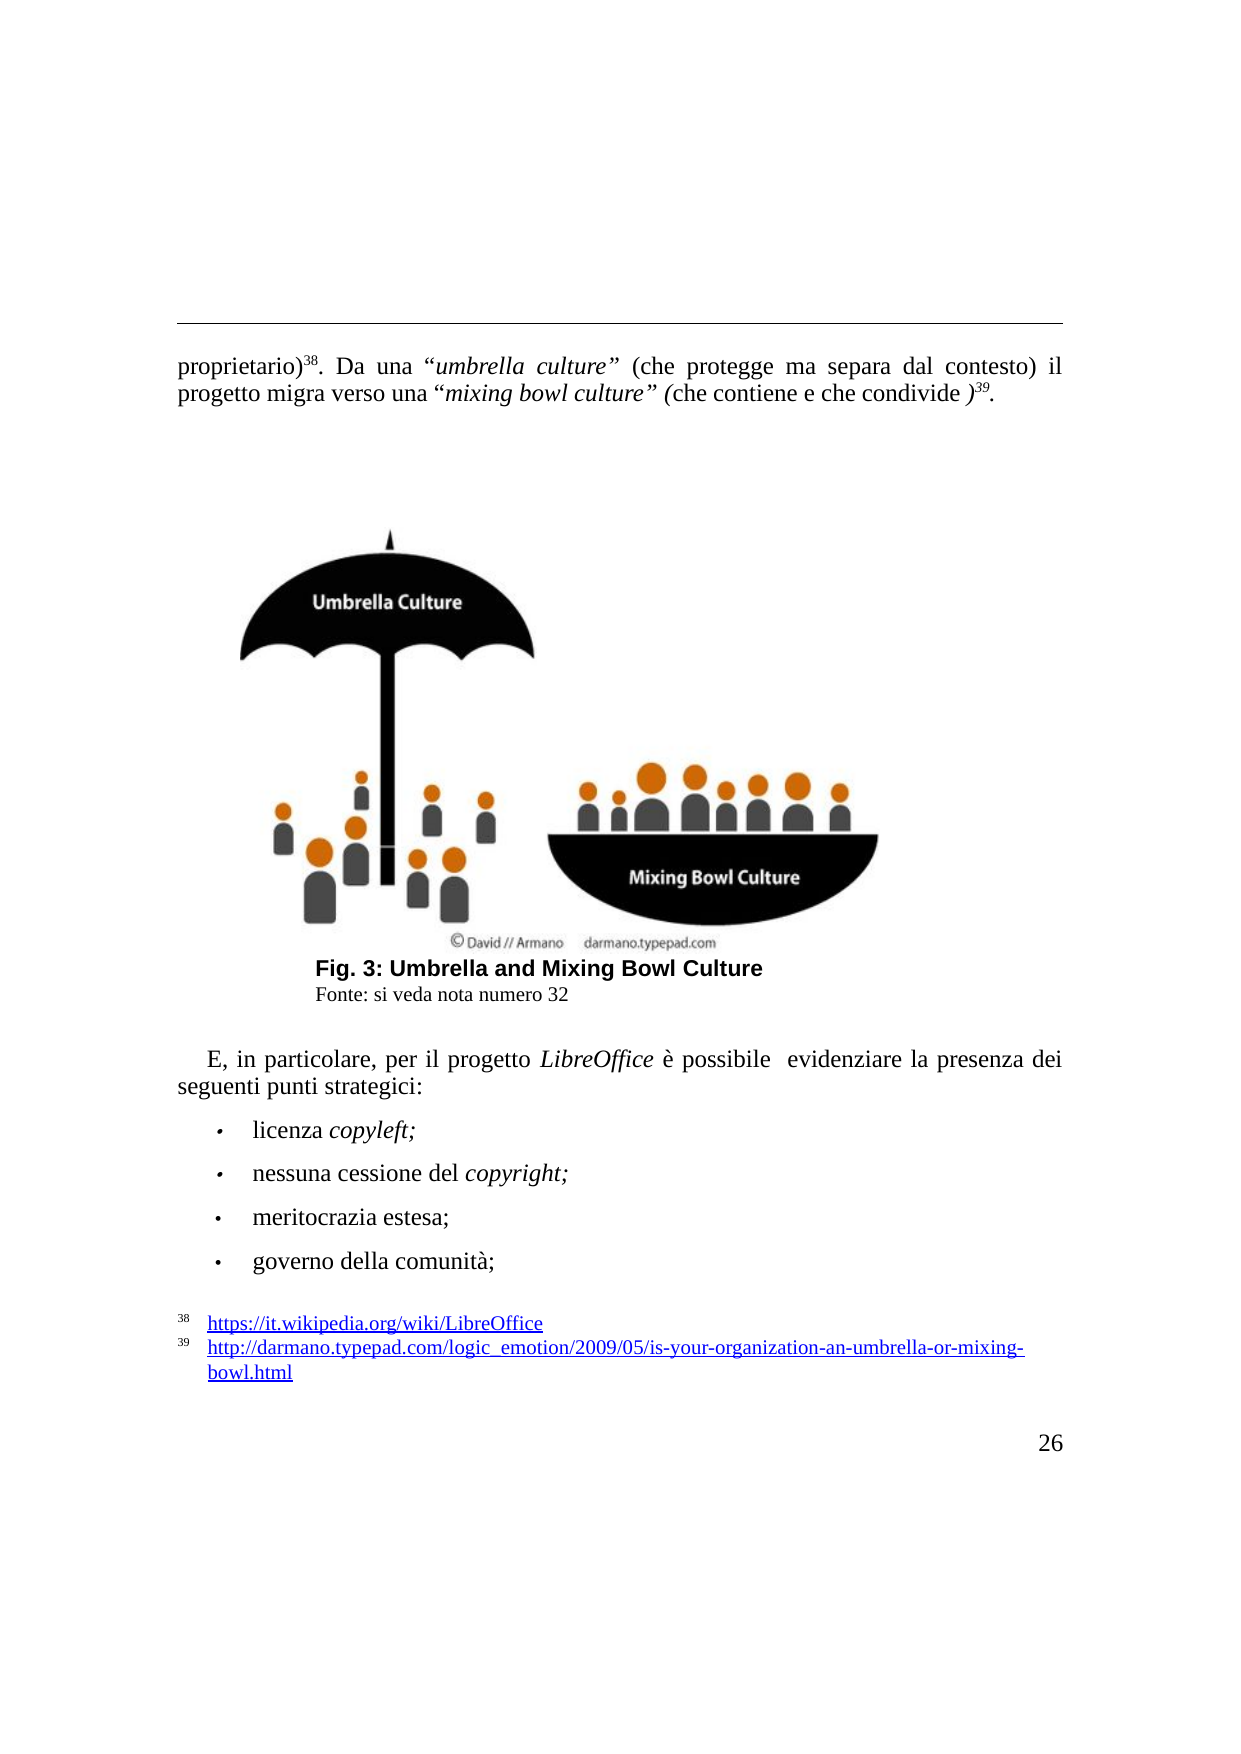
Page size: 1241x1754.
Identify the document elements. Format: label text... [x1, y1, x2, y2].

text http://darmano.typepad.com/logic_emotion/2009/05/is-your-organization-an-umbrella-or-mixing-bowl.html [177, 1336, 1063, 1384]
text E, in particolare, per il progetto LibreOffice è possibile evidenziare la presenza dei seguenti punti strategici: [177, 1046, 1063, 1100]
text Fonte: si veda nota numero 32 [315, 983, 1000, 1006]
list nessuna cessione del copyright; [215, 1160, 1063, 1187]
list meritocrazia estesa; [215, 1204, 1063, 1231]
text proprietario). Da una “umbrella culture” (che protegge ma separa dal contesto) il progetto migra verso una “mixing bowl culture” (che contiene e che condivide ). [177, 353, 1063, 407]
text https://it.wikipedia.org/wiki/LibreOffice [177, 1311, 1063, 1334]
list governo della comunità; [215, 1248, 1063, 1275]
text Fig. 3: Umbrella and Mixing Bowl Culture [315, 512, 1000, 981]
list licenza copyleft; [215, 1116, 1063, 1143]
picture [240, 527, 880, 954]
